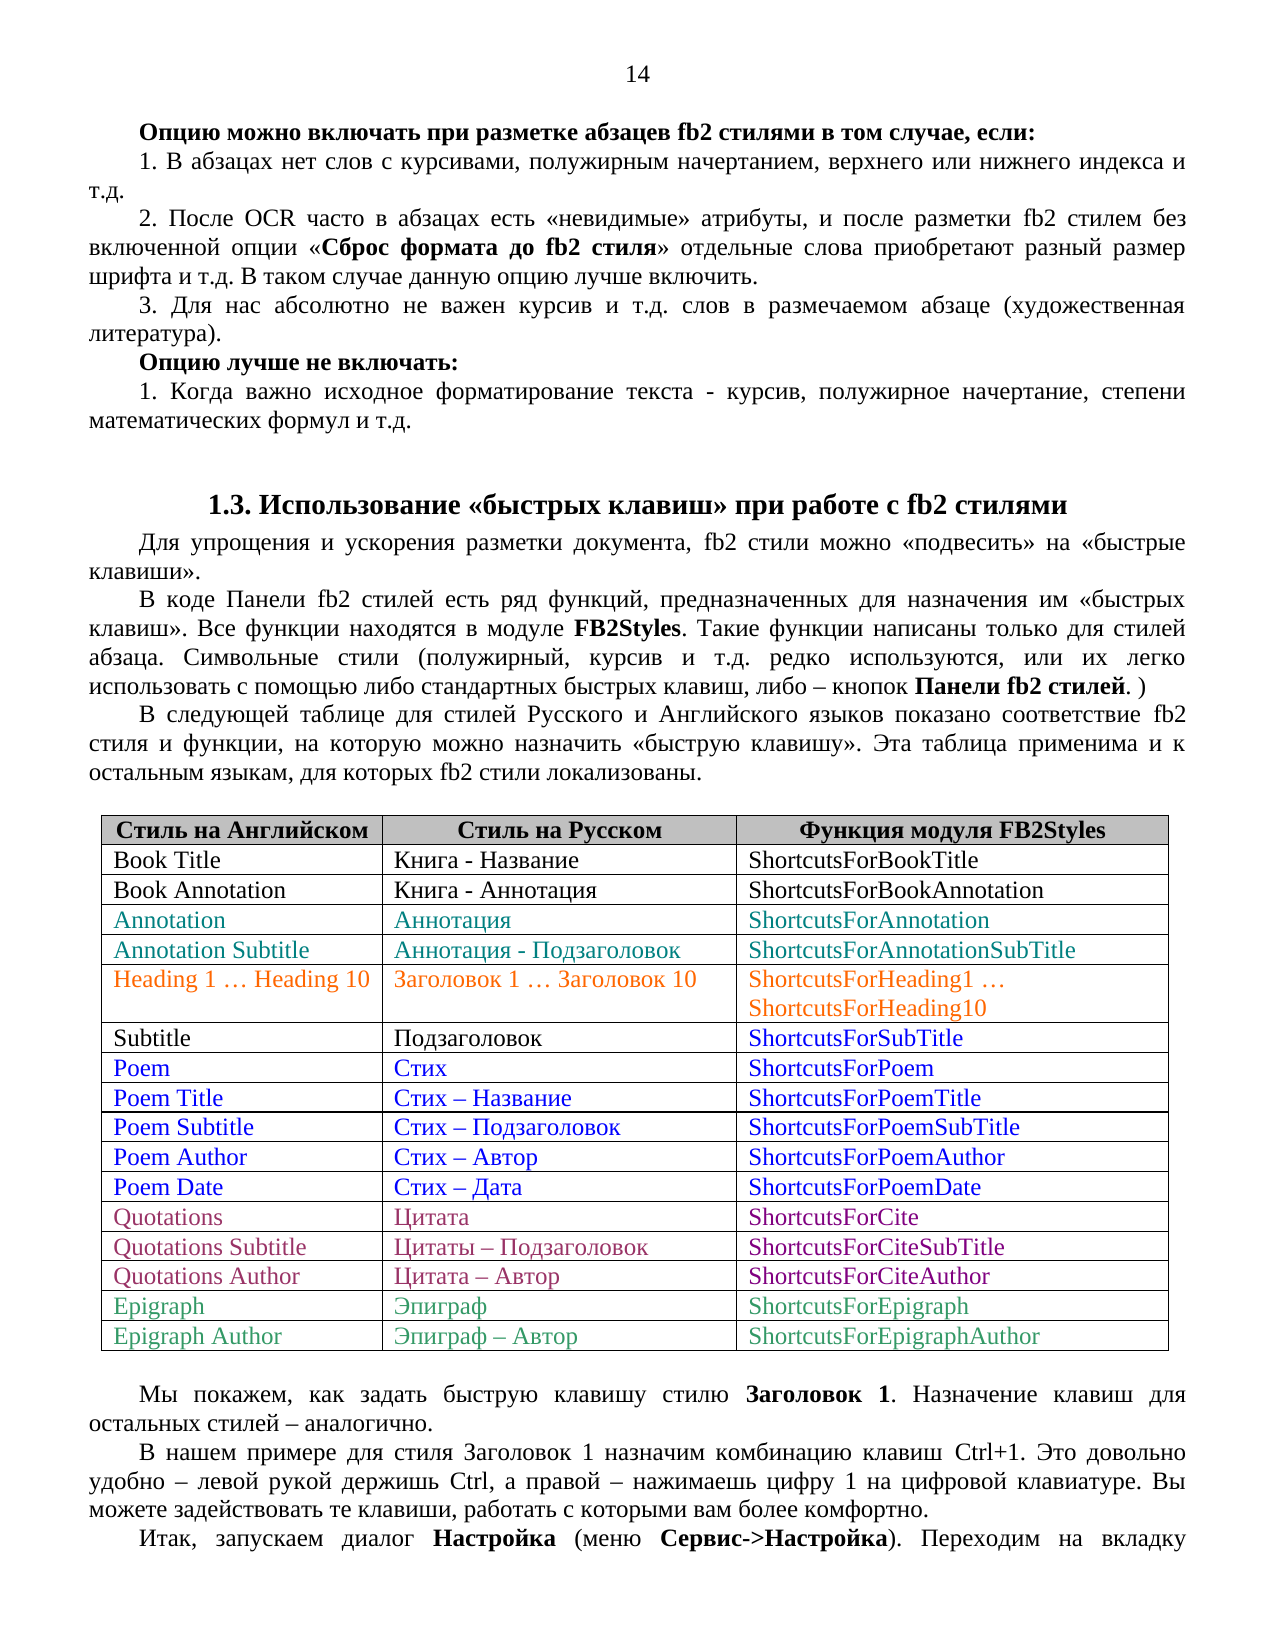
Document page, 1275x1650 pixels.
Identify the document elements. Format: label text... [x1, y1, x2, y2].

table_cell Poem Author [102, 1142, 382, 1171]
table_cell Стих – Автор [383, 1142, 736, 1171]
text Для упрощения и ускорения разметки документа, fb2 стили можно «подвесить» на «быстрые клавиши». [89, 527, 1186, 584]
table_cell Цитата – Автор [383, 1261, 736, 1290]
text В нашем примере для стиля Заголовок 1 назначим комбинацию клавиш Ctrl+1. Это довольно удобно – левой рукой держишь Ctrl, а правой – нажимаешь цифру 1 на цифровой клавиатуре. Вы можете задействовать те клавиши, работать с которыми вам более комфортно. [89, 1437, 1186, 1523]
table_cell Подзаголовок [383, 1023, 736, 1052]
text В коде Панели fb2 стилей есть ряд функций, предназначенных для назначения им «быстрых клавиш». Все функции находятся в модуле FB2Styles. Такие функции написаны только для стилей абзаца. Символьные стили (полужирный, курсив и т.д. редко используются, или их легко использовать с помощью либо стандартных быстрых клавиш, либо – кнопок Панели fb2 стилей. ) [89, 584, 1186, 699]
table_cell ShortcutsForSubTitle [737, 1023, 1168, 1052]
table_cell Epigraph Author [102, 1321, 382, 1350]
table_cell Subtitle [102, 1023, 382, 1052]
table_cell Epigraph [102, 1291, 382, 1320]
table_cell Книга - Аннотация [383, 875, 736, 904]
table_cell ShortcutsForBookTitle [737, 845, 1168, 874]
table_cell Quotations [102, 1202, 382, 1231]
table_cell ShortcutsForPoemTitle [737, 1083, 1168, 1111]
table_cell Эпиграф [383, 1291, 736, 1320]
table_cell Poem [102, 1053, 382, 1082]
table_header Функция модуля FB2Styles [737, 816, 1168, 844]
table_cell Annotation [102, 905, 382, 934]
table_cell Quotations Subtitle [102, 1232, 382, 1260]
table_cell ShortcutsForCiteAuthor [737, 1261, 1168, 1290]
table_header Стиль на Английском [102, 816, 382, 844]
table_cell ShortcutsForPoemSubTitle [737, 1113, 1168, 1141]
text 1. В абзацах нет слов с курсивами, полужирным начертанием, верхнего или нижнего индекса и т.д. [89, 146, 1186, 203]
text В следующей таблице для стилей Русского и Английского языков показано соответствие fb2 стиля и функции, на которую можно назначить «быструю клавишу». Эта таблица применима и к остальным языкам, для которых fb2 стили локализованы. [89, 699, 1186, 786]
table_cell Заголовок 1 … Заголовок 10 [383, 965, 736, 1022]
table_cell ShortcutsForEpigraph [737, 1291, 1168, 1320]
table_cell Annotation Subtitle [102, 935, 382, 963]
table_cell ShortcutsForHeading1 … ShortcutsForHeading10 [737, 965, 1168, 1022]
text Опцию можно включать при разметке абзацев fb2 стилями в том случае, если: [89, 117, 1186, 146]
table_cell ShortcutsForPoemAuthor [737, 1142, 1168, 1171]
table_cell Poem Subtitle [102, 1113, 382, 1141]
table_cell Цитаты – Подзаголовок [383, 1232, 736, 1260]
table_cell ShortcutsForPoemDate [737, 1172, 1168, 1201]
table_cell ShortcutsForAnnotationSubTitle [737, 935, 1168, 963]
table_cell ShortcutsForAnnotation [737, 905, 1168, 934]
table_cell Аннотация - Подзаголовок [383, 935, 736, 963]
text 2. После OCR часто в абзацах есть «невидимые» атрибуты, и после разметки fb2 стилем без включенной опции «Сброс формата до fb2 стиля» отдельные слова приобретают разный размер шрифта и т.д. В таком случае данную опцию лучше включить. [89, 203, 1186, 290]
text 3. Для нас абсолютно не важен курсив и т.д. слов в размечаемом абзаце (художественная литература). [89, 290, 1186, 347]
table_cell Стих [383, 1053, 736, 1082]
table_cell Цитата [383, 1202, 736, 1231]
table_cell ShortcutsForEpigraphAuthor [737, 1321, 1168, 1350]
table_cell Книга - Название [383, 845, 736, 874]
text Мы покажем, как задать быструю клавишу стилю Заголовок 1. Назначение клавиш для остальных стилей – аналогично. [89, 1379, 1186, 1437]
table_cell Book Title [102, 845, 382, 874]
subtitle 1.3. Использование «быстрых клавиш» при работе с fb2 стилями [89, 487, 1186, 521]
table_cell ShortcutsForBookAnnotation [737, 875, 1168, 904]
table_cell Quotations Author [102, 1261, 382, 1290]
table_cell Book Annotation [102, 875, 382, 904]
table_cell Стих – Подзаголовок [383, 1113, 736, 1141]
table_cell Эпиграф – Автор [383, 1321, 736, 1350]
table_cell ShortcutsForCiteSubTitle [737, 1232, 1168, 1260]
table_cell ShortcutsForCite [737, 1202, 1168, 1231]
text 1. Когда важно исходное форматирование текста - курсив, полужирное начертание, степени математических формул и т.д. [89, 376, 1186, 433]
text Итак, запускаем диалог Настройка (меню Сервис->Настройка). Переходим на вкладку [89, 1523, 1186, 1552]
table_header Стиль на Русском [383, 816, 736, 844]
table_cell ShortcutsForPoem [737, 1053, 1168, 1082]
table_cell Стих – Название [383, 1083, 736, 1111]
table_cell Аннотация [383, 905, 736, 934]
table_cell Heading 1 … Heading 10 [102, 965, 382, 1022]
text Опцию лучше не включать: [89, 347, 1186, 376]
table_cell Стих – Дата [383, 1172, 736, 1201]
table_cell Poem Title [102, 1083, 382, 1111]
table_cell Poem Date [102, 1172, 382, 1201]
